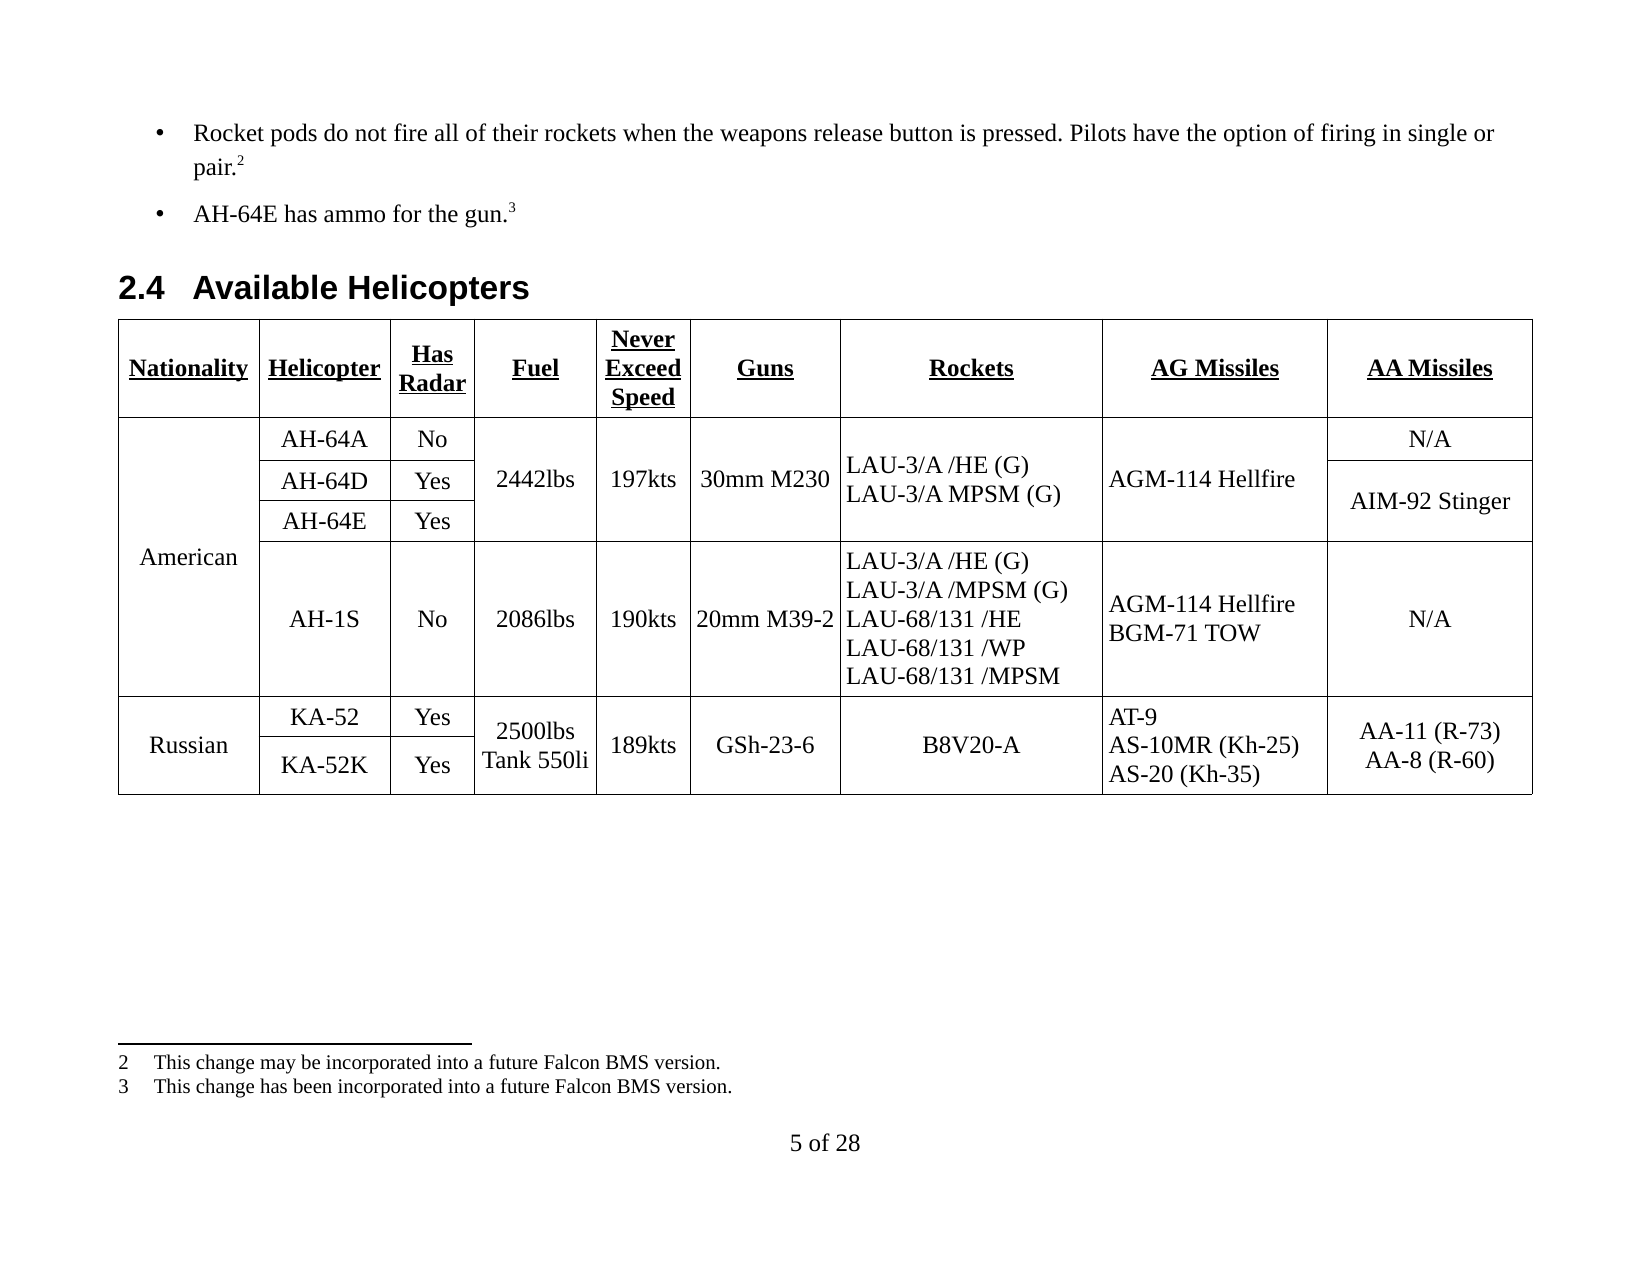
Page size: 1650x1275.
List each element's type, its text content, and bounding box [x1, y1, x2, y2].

table_header Has Radar [391, 320, 474, 417]
table_header Nationality [119, 320, 259, 417]
list Rocket pods do not fire all of their rockets when the weapons release button is pressed. Pilots have the option of firing in single or pair. [156, 118, 1532, 180]
table_cell Yes [391, 697, 474, 736]
list This change has been incorporated into a future Falcon BMS version. [118, 1074, 1532, 1098]
table_cell 2500lbs Tank 550li [475, 697, 596, 794]
table_cell AA-11 (R-73) AA-8 (R-60) [1328, 697, 1532, 794]
table_cell GSh-23-6 [691, 697, 840, 794]
table_cell Russian [119, 697, 259, 794]
table_cell 189kts [597, 697, 690, 794]
table_cell B8V20-A [841, 697, 1102, 794]
table_header Fuel [475, 320, 596, 417]
table_cell KA-52 [260, 697, 390, 736]
table_cell AT-9 AS-10MR (Kh-25) AS-20 (Kh-35) [1103, 697, 1327, 794]
subtitle Available Helicopters [118, 268, 1532, 306]
table_header AA Missiles [1328, 320, 1532, 417]
table_cell AH-64D [260, 461, 390, 500]
table_cell 2442lbs [475, 418, 596, 541]
table_header Guns [691, 320, 840, 417]
list AH-64E has ammo for the gun. [156, 199, 1532, 228]
table_header AG Missiles [1103, 320, 1327, 417]
table_cell Yes [391, 737, 474, 794]
table_cell AGM-114 Hellfire [1103, 418, 1327, 541]
table_cell 190kts [597, 542, 690, 696]
table_cell 197kts [597, 418, 690, 541]
table_header Never Exceed Speed [597, 320, 690, 417]
table_header Rockets [841, 320, 1102, 417]
table_cell No [391, 542, 474, 696]
table_header Helicopter [260, 320, 390, 417]
table_cell LAU-3/A /HE (G) LAU-3/A MPSM (G) [841, 418, 1102, 541]
table_cell No [391, 418, 474, 460]
table_cell KA-52K [260, 737, 390, 794]
table_cell American [119, 418, 259, 696]
table_cell Yes [391, 461, 474, 500]
table_cell 2086lbs [475, 542, 596, 696]
table_cell 30mm M230 [691, 418, 840, 541]
table_cell N/A [1328, 418, 1532, 460]
table_cell AH-1S [260, 542, 390, 696]
table_cell AH-64A [260, 418, 390, 460]
list This change may be incorporated into a future Falcon BMS version. [118, 1050, 1532, 1074]
table_cell AGM-114 Hellfire BGM-71 TOW [1103, 542, 1327, 696]
table_cell LAU-3/A /HE (G) LAU-3/A /MPSM (G) LAU-68/131 /HE LAU-68/131 /WP LAU-68/131 /MPSM [841, 542, 1102, 696]
table_cell 20mm M39-2 [691, 542, 840, 696]
table_cell AIM-92 Stinger [1328, 461, 1532, 541]
table_cell AH-64E [260, 501, 390, 541]
table_cell N/A [1328, 542, 1532, 696]
table_cell Yes [391, 501, 474, 541]
